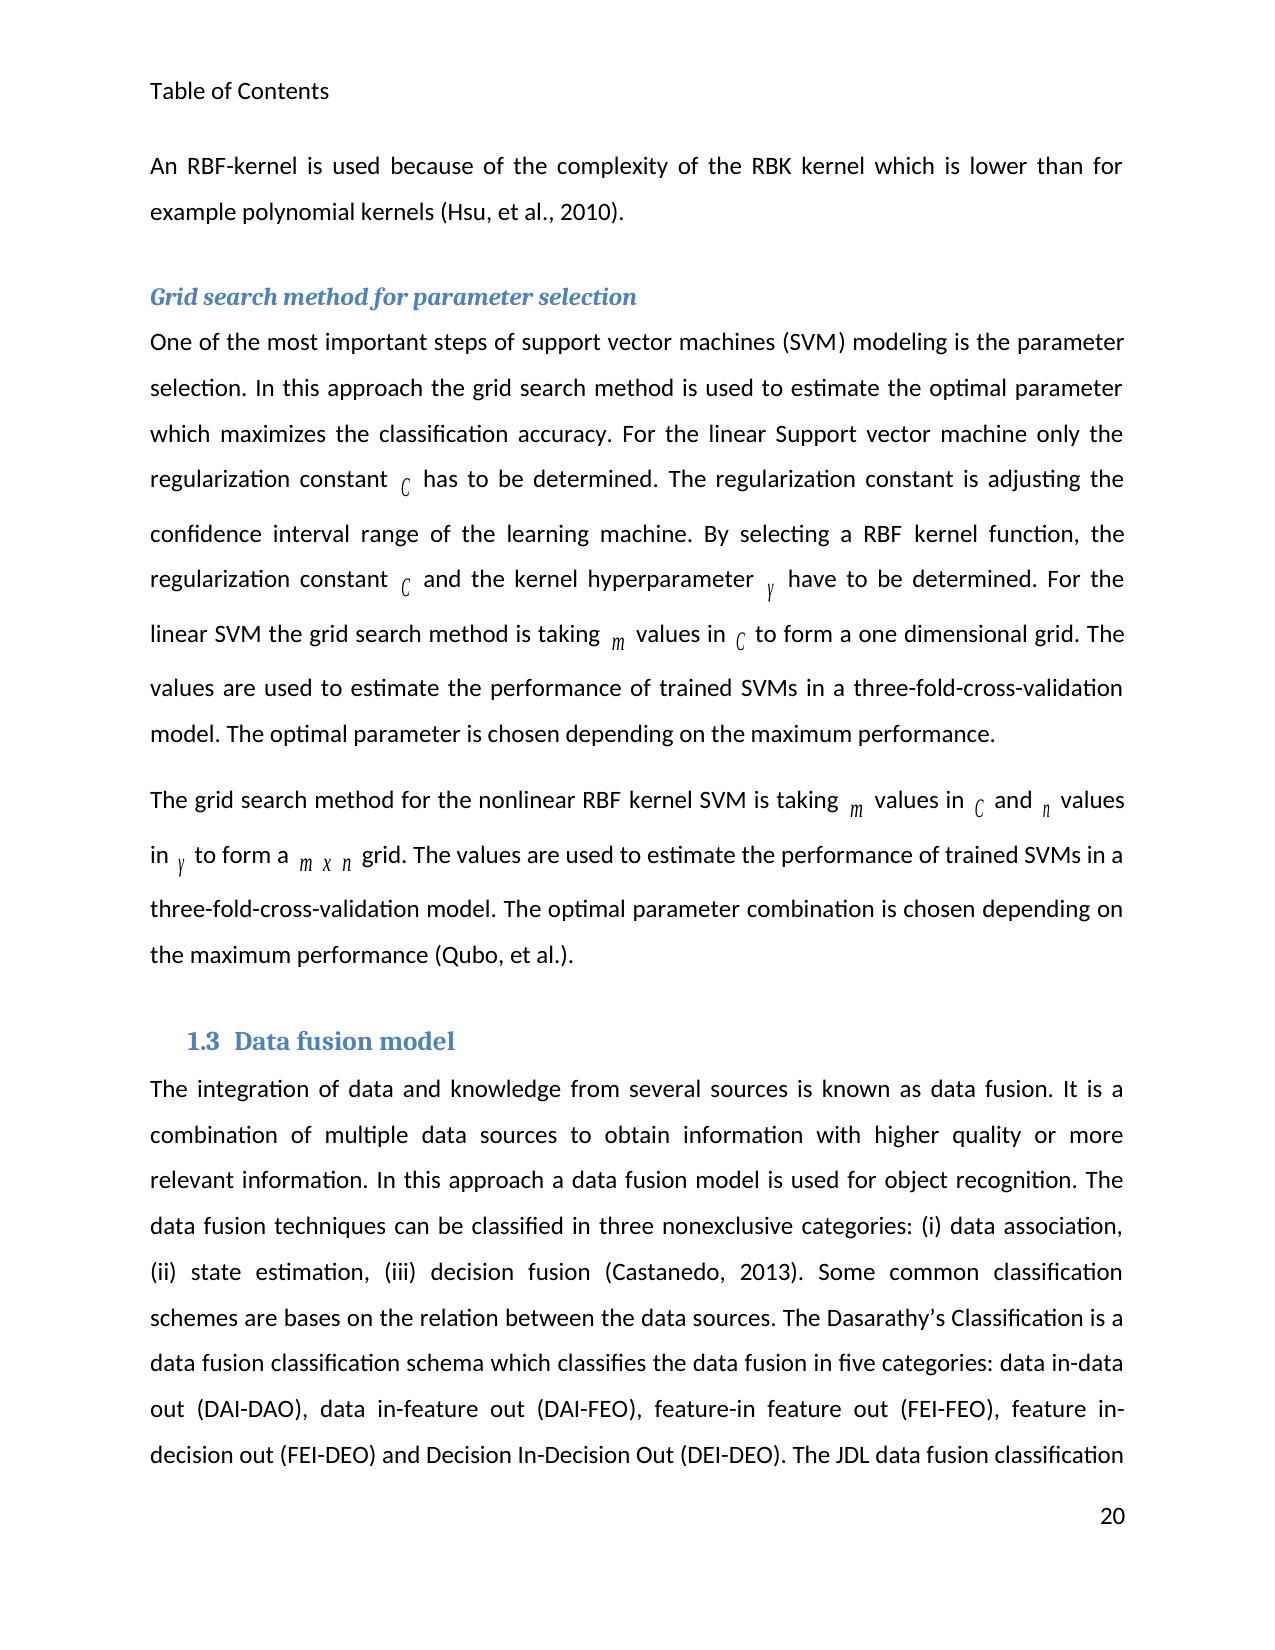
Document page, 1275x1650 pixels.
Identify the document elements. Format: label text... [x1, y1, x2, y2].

text The grid search method for the nonlinear RBF kernel SVM is taking values in and values in to form a grid. The values are used to estimate the performance of trained SVMs in a three-fold-cross-validation model. The optimal parameter combination is chosen depending on the maximum performance (Qubo, et al.). [150, 784, 1125, 969]
text An RBF-kernel is used because of the complexity of the RBK kernel which is lower than for example polynomial kernels (Hsu, et al., 2010). [150, 150, 1125, 226]
text One of the most important steps of support vector machines (SVM) modeling is the parameter selection. In this approach the grid search method is used to estimate the optimal parameter which maximizes the classification accuracy. For the linear Support vector machine only the regularization constant has to be determined. The regularization constant is adjusting the confidence interval range of the learning machine. By selecting a RBF kernel function, the regularization constant and the kernel hyperparameter have to be determined. For the linear SVM the grid search method is taking values in to form a one dimensional grid. The values are used to estimate the performance of trained SVMs in a three-fold-cross-validation model. The optimal parameter is chosen depending on the maximum performance. [150, 326, 1125, 748]
text The integration of data and knowledge from several sources is known as data fusion. It is a combination of multiple data sources to obtain information with higher quality or more relevant information. In this approach a data fusion model is used for object recognition. The data fusion techniques can be classified in three nonexclusive categories: (i) data association, (ii) state estimation, (iii) decision fusion (Castanedo, 2013). Some common classification schemes are bases on the relation between the data sources. The Dasarathy’s Classification is a data fusion classification schema which classifies the data fusion in five categories: data in-data out (DAI-DAO), data in-feature out (DAI-FEO), feature-in feature out (FEI-FEO), feature in-decision out (FEI-DEO) and Decision In-Decision Out (DEI-DEO). The JDL data fusion classification [150, 1073, 1125, 1469]
subtitle Data fusion model [187, 1026, 1125, 1058]
subtitle Grid search method for parameter selection [150, 283, 1125, 312]
